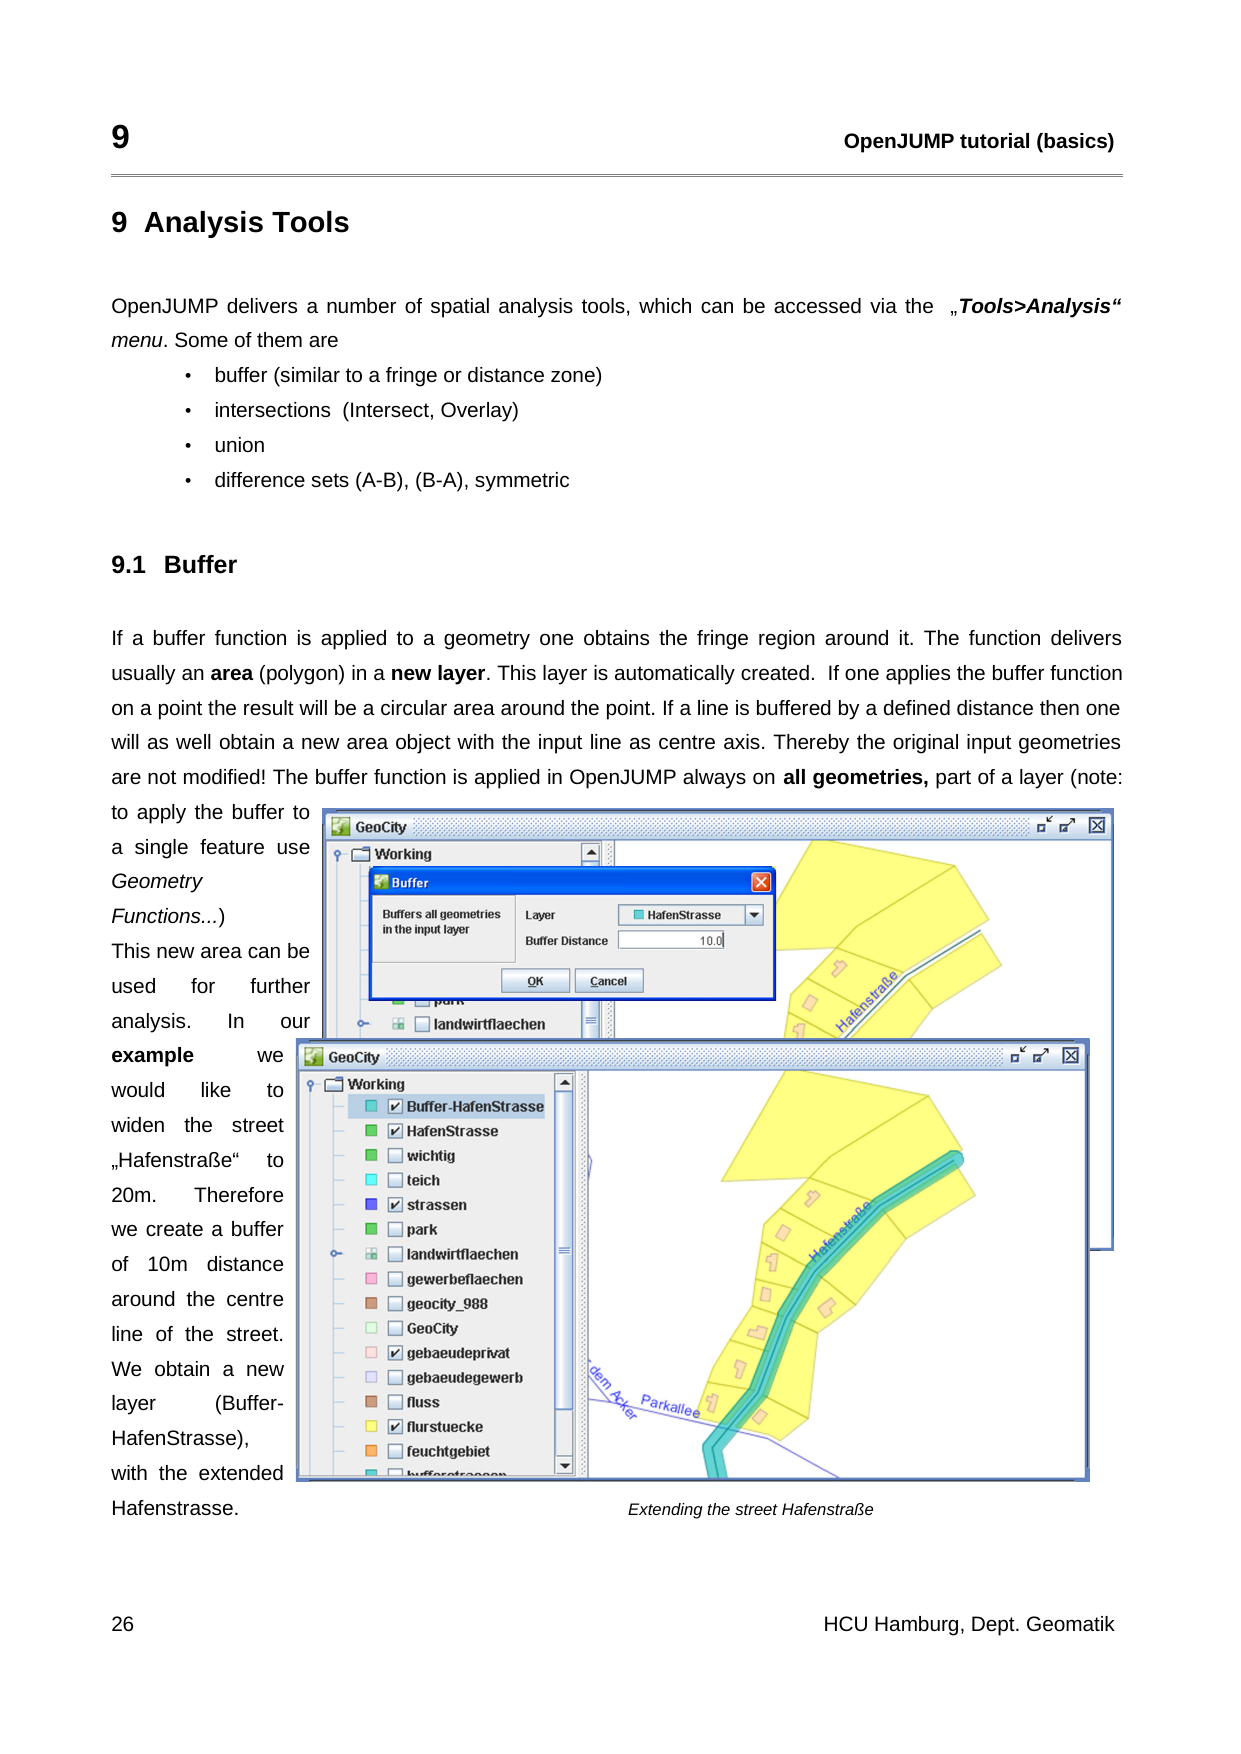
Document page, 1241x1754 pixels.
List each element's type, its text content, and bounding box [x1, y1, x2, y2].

list difference sets (A-B), (B-A), symmetric [185, 468, 1123, 491]
list union [185, 433, 1123, 457]
text If a buffer function is applied to a geometry one obtains the fringe region around it. The function delivers usually an area (polygon) in a new layer. This layer is automatically created. If one applies the buffer function on a point the result will be a circular area around the point. If a line is buffered by a defined distance then one will as well obtain a new area object with the input line as centre axis. Thereby the original input geometries are not modified! The buffer function is applied in OpenJUMP always on all geometries, part of a layer (note: to apply the buffer to a single feature use Geometry Functions...) [111, 627, 1123, 928]
picture [295, 808, 1114, 1482]
text This new area can be used for further analysis. In our example we would like to widen the street „Hafenstraße“ to 20m. Therefore we create a buffer of 10m distance around the centre line of the street. We obtain a new layer (Buffer-HafenStrasse), with the extended Hafenstrasse. Extending the street Hafenstraße [111, 940, 1123, 1519]
subtitle Buffer [111, 551, 1123, 579]
subtitle Analysis Tools [111, 206, 1123, 238]
text OpenJUMP delivers a number of spatial analysis tools, which can be accessed via the „Tools>Analysis“ menu. Some of them are [111, 294, 1123, 352]
list buffer (similar to a fringe or distance zone) [185, 364, 1123, 387]
list intersections (Intersect, Overlay) [185, 399, 1123, 422]
